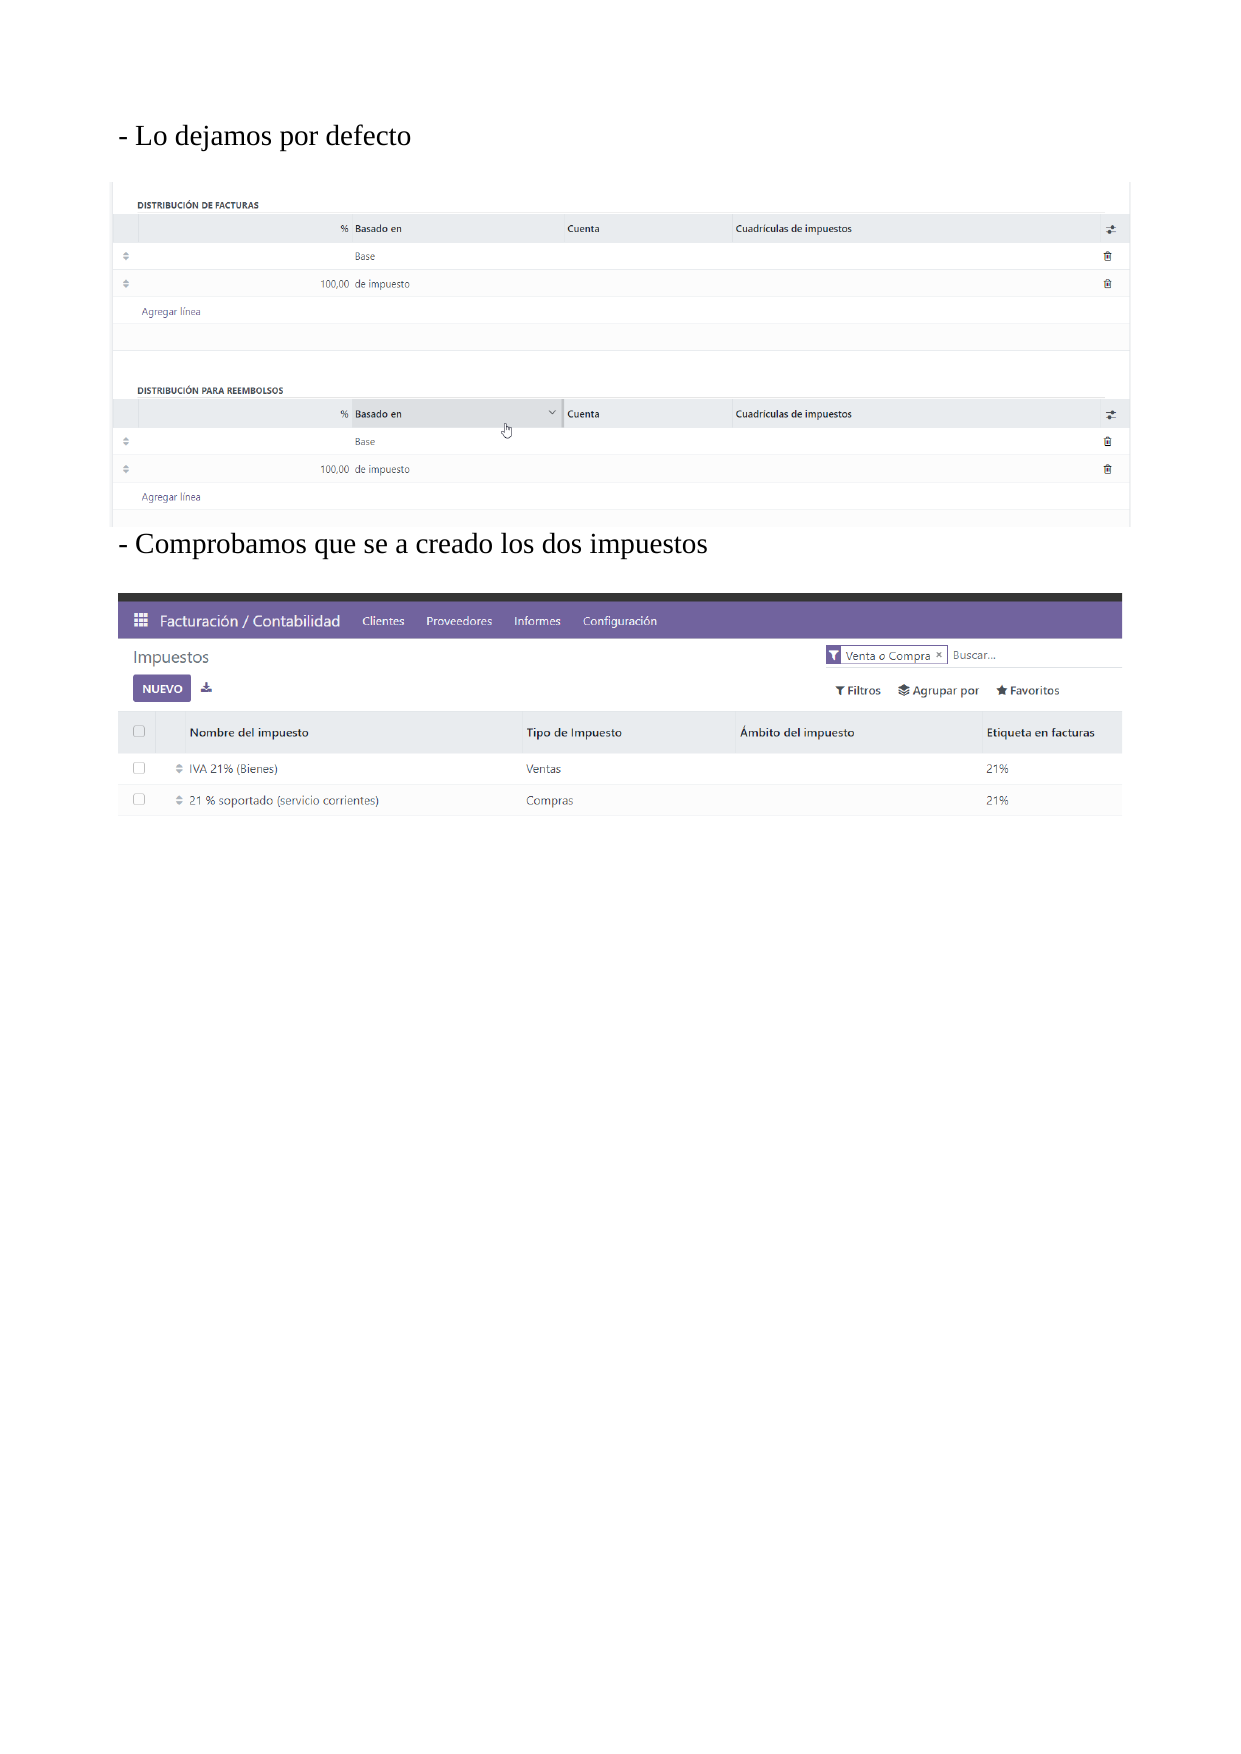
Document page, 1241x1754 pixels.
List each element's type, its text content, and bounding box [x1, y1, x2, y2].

picture [118, 593, 1123, 827]
text - Comprobamos que se a creado los dos impuestos [118, 527, 1122, 560]
picture [109, 182, 1131, 527]
text [118, 152, 1122, 182]
text - Lo dejamos por defecto [118, 118, 1122, 152]
